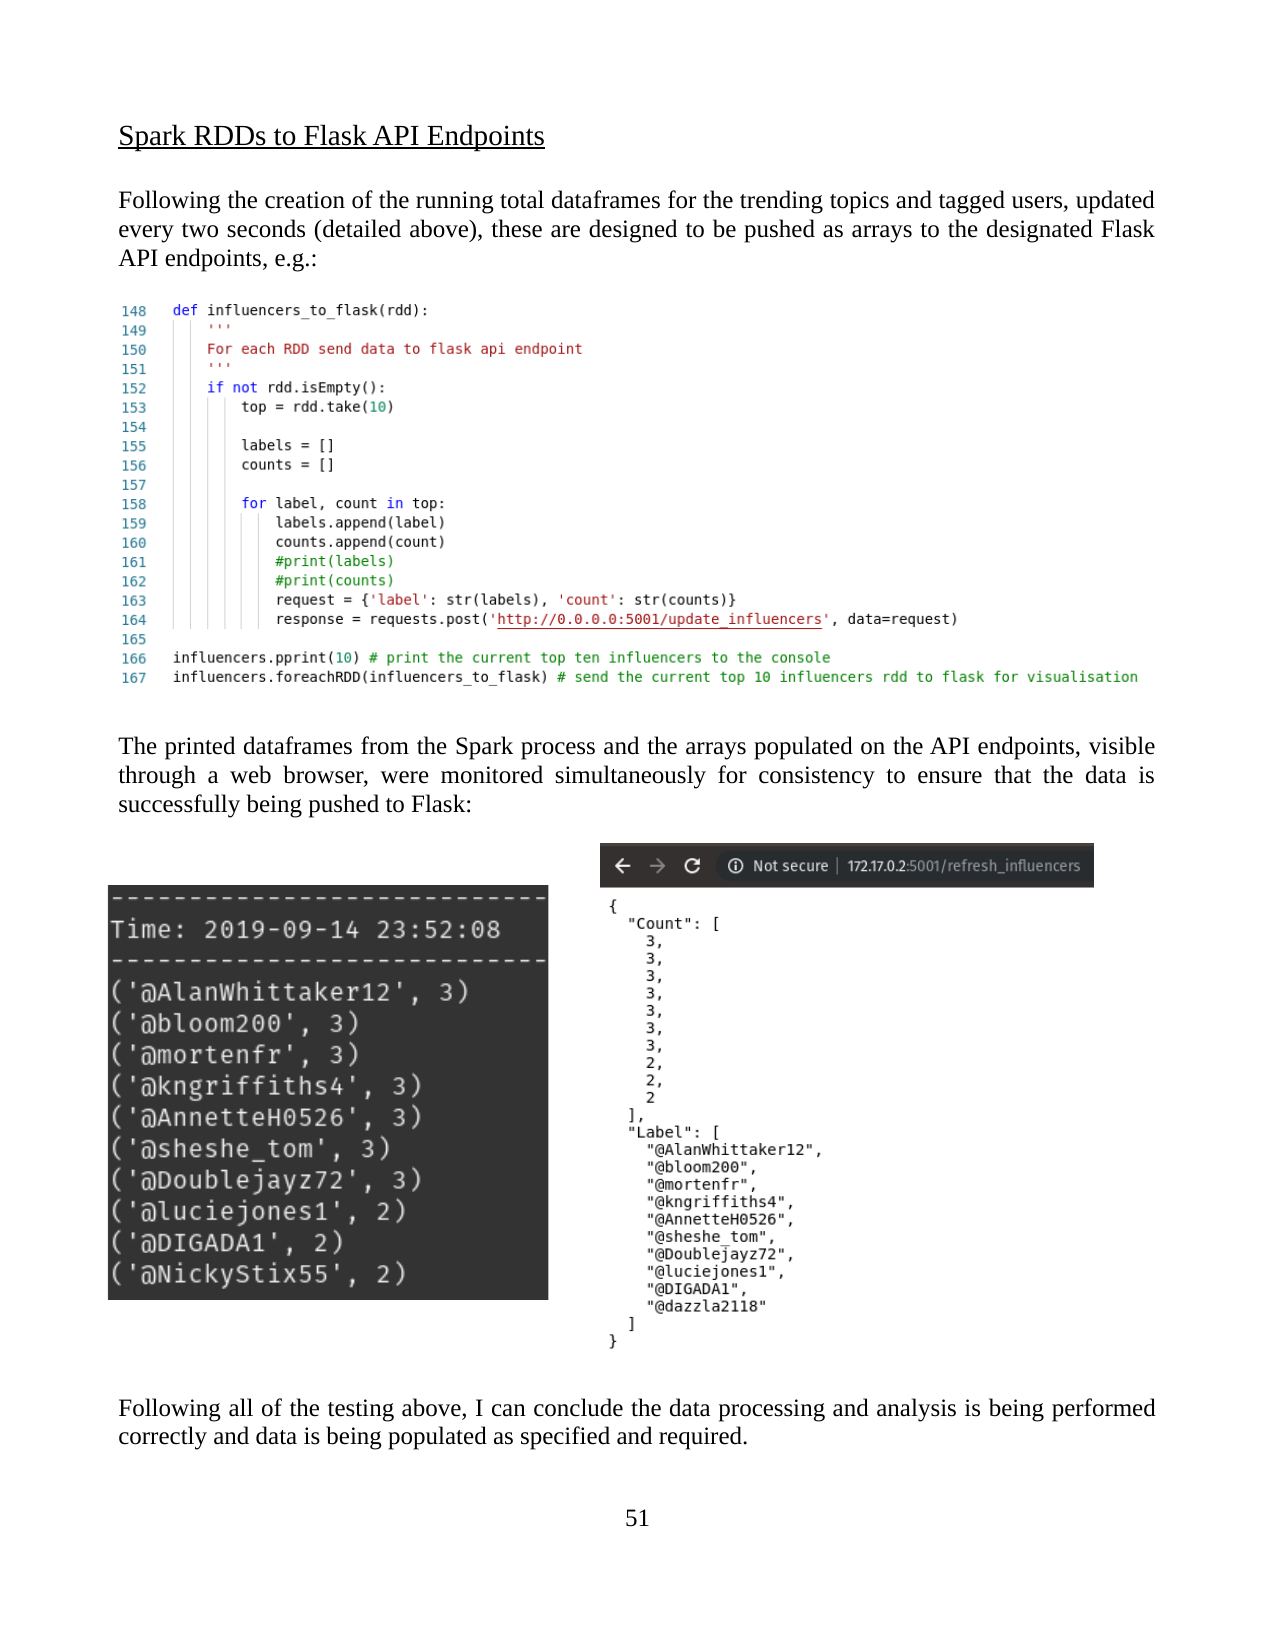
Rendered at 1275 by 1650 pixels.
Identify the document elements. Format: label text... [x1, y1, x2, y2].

picture [600, 843, 1094, 1367]
picture [118, 300, 1157, 689]
text Following the creation of the running total dataframes for the trending topics and tagged users, updated every two seconds (detailed above), these are designed to be pushed as arrays to the designated Flask API endpoints, e.g.: [118, 185, 1157, 271]
text Following all of the testing above, I can conclude the data processing and analysis is being performed correctly and data is being populated as specified and required. [118, 1393, 1157, 1450]
picture [107, 885, 549, 1300]
text The printed dataframes from the Spark process and the arrays populated on the API endpoints, visible through a web browser, were monitored simultaneously for consistency to ensure that the data is successfully being pushed to Flask: [118, 731, 1157, 818]
text Spark RDDs to Flask API Endpoints [118, 118, 1157, 152]
